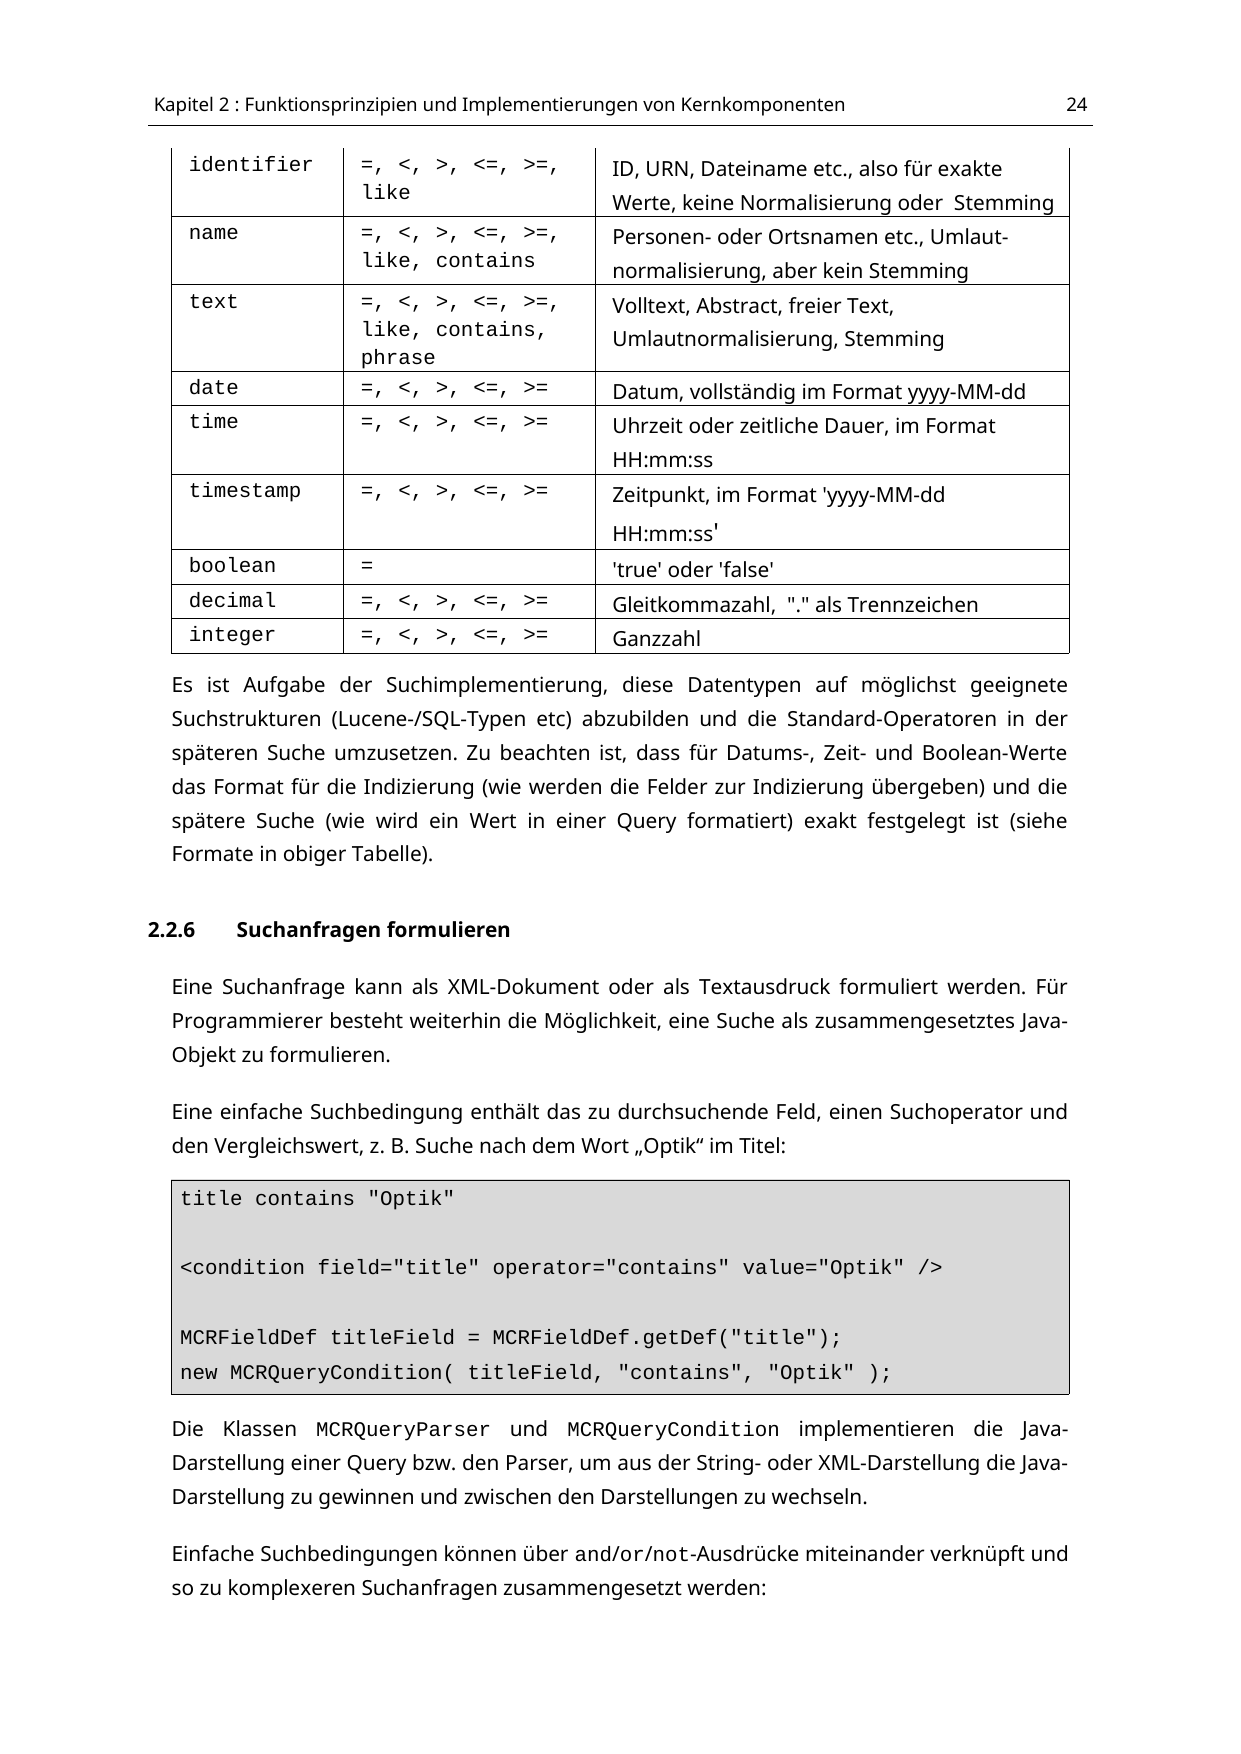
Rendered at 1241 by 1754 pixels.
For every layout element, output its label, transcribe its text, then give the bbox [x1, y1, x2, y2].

table_cell =, <, >, <=, >= [344, 475, 595, 549]
table_cell 'true' oder 'false' [596, 550, 1069, 584]
table_cell decimal [172, 585, 343, 618]
table_cell Volltext, Abstract, freier Text, Umlautnormalisierung, Stemming [596, 285, 1069, 371]
table_cell integer [172, 619, 343, 653]
subtitle Suchanfragen formulieren [148, 915, 1092, 943]
table_cell =, <, >, <=, >=, like [344, 148, 595, 216]
table_cell =, <, >, <=, >= [344, 619, 595, 653]
table_cell Gleitkommazahl, "." als Trennzeichen [596, 585, 1069, 618]
text MCRFieldDef titleField = MCRFieldDef.getDef("title"); [172, 1318, 1069, 1350]
text Es ist Aufgabe der Suchimplementierung, diese Datentypen auf möglichst geeignete Suchstrukturen (Lucene-/SQL-Typen etc) abzubilden und die Standard-Operatoren in der späteren Suche umzusetzen. Zu beachten ist, dass für Datums-, Zeit- und Boolean-Werte das Format für die Indizierung (wie werden die Felder zur Indizierung übergeben) und die spätere Suche (wie wird ein Wert in einer Query formatiert) exakt festgelegt ist (siehe Formate in obiger Tabelle). [171, 670, 1069, 868]
text <condition field="title" operator="contains" value="Optik" /> [172, 1248, 1069, 1280]
table_cell ID, URN, Dateiname etc., also für exakte Werte, keine Normalisierung oder Stemming [596, 148, 1069, 216]
table_cell text [172, 285, 343, 371]
text Einfache Suchbedingungen können über and/or/not-Ausdrücke miteinander verknüpft und so zu komplexeren Suchanfragen zusammengesetzt werden: [171, 1539, 1069, 1602]
text Eine Suchanfrage kann als XML-Dokument oder als Textausdruck formuliert werden. Für Programmierer besteht weiterhin die Möglichkeit, eine Suche als zusammengesetztes Java-Objekt zu formulieren. [171, 972, 1069, 1068]
text title contains "Optik" [172, 1181, 1069, 1245]
table_cell =, <, >, <=, >= [344, 406, 595, 474]
text new MCRQueryCondition( titleField, "contains", "Optik" ); [172, 1353, 1069, 1394]
table_cell time [172, 406, 343, 474]
table_cell =, <, >, <=, >= [344, 372, 595, 405]
table_cell date [172, 372, 343, 405]
table_cell Uhrzeit oder zeitliche Dauer, im Format HH:mm:ss [596, 406, 1069, 474]
table_cell =, <, >, <=, >=, like, contains [344, 217, 595, 284]
table_cell Zeitpunkt, im Format 'yyyy-MM-dd HH:mm:ss' [596, 475, 1069, 549]
table_cell boolean [172, 550, 343, 584]
table_cell name [172, 217, 343, 284]
text Die Klassen MCRQueryParser und MCRQueryCondition implementieren die Java-Darstellung einer Query bzw. den Parser, um aus der String- oder XML-Darstellung die Java-Darstellung zu gewinnen und zwischen den Darstellungen zu wechseln. [171, 1414, 1069, 1510]
text Eine einfache Suchbedingung enthält das zu durchsuchende Feld, einen Suchoperator und den Vergleichswert, z. B. Suche nach dem Wort „Optik“ im Titel: [171, 1097, 1069, 1159]
table_cell Ganzzahl [596, 619, 1069, 653]
table_cell identifier [172, 148, 343, 216]
table_cell timestamp [172, 475, 343, 549]
table_cell Personen- oder Ortsnamen etc., Umlaut-normalisierung, aber kein Stemming [596, 217, 1069, 284]
table_cell = [344, 550, 595, 584]
table_cell =, <, >, <=, >= [344, 585, 595, 618]
table_cell =, <, >, <=, >=, like, contains, phrase [344, 285, 595, 371]
table_cell Datum, vollständig im Format yyyy-MM-dd [596, 372, 1069, 405]
